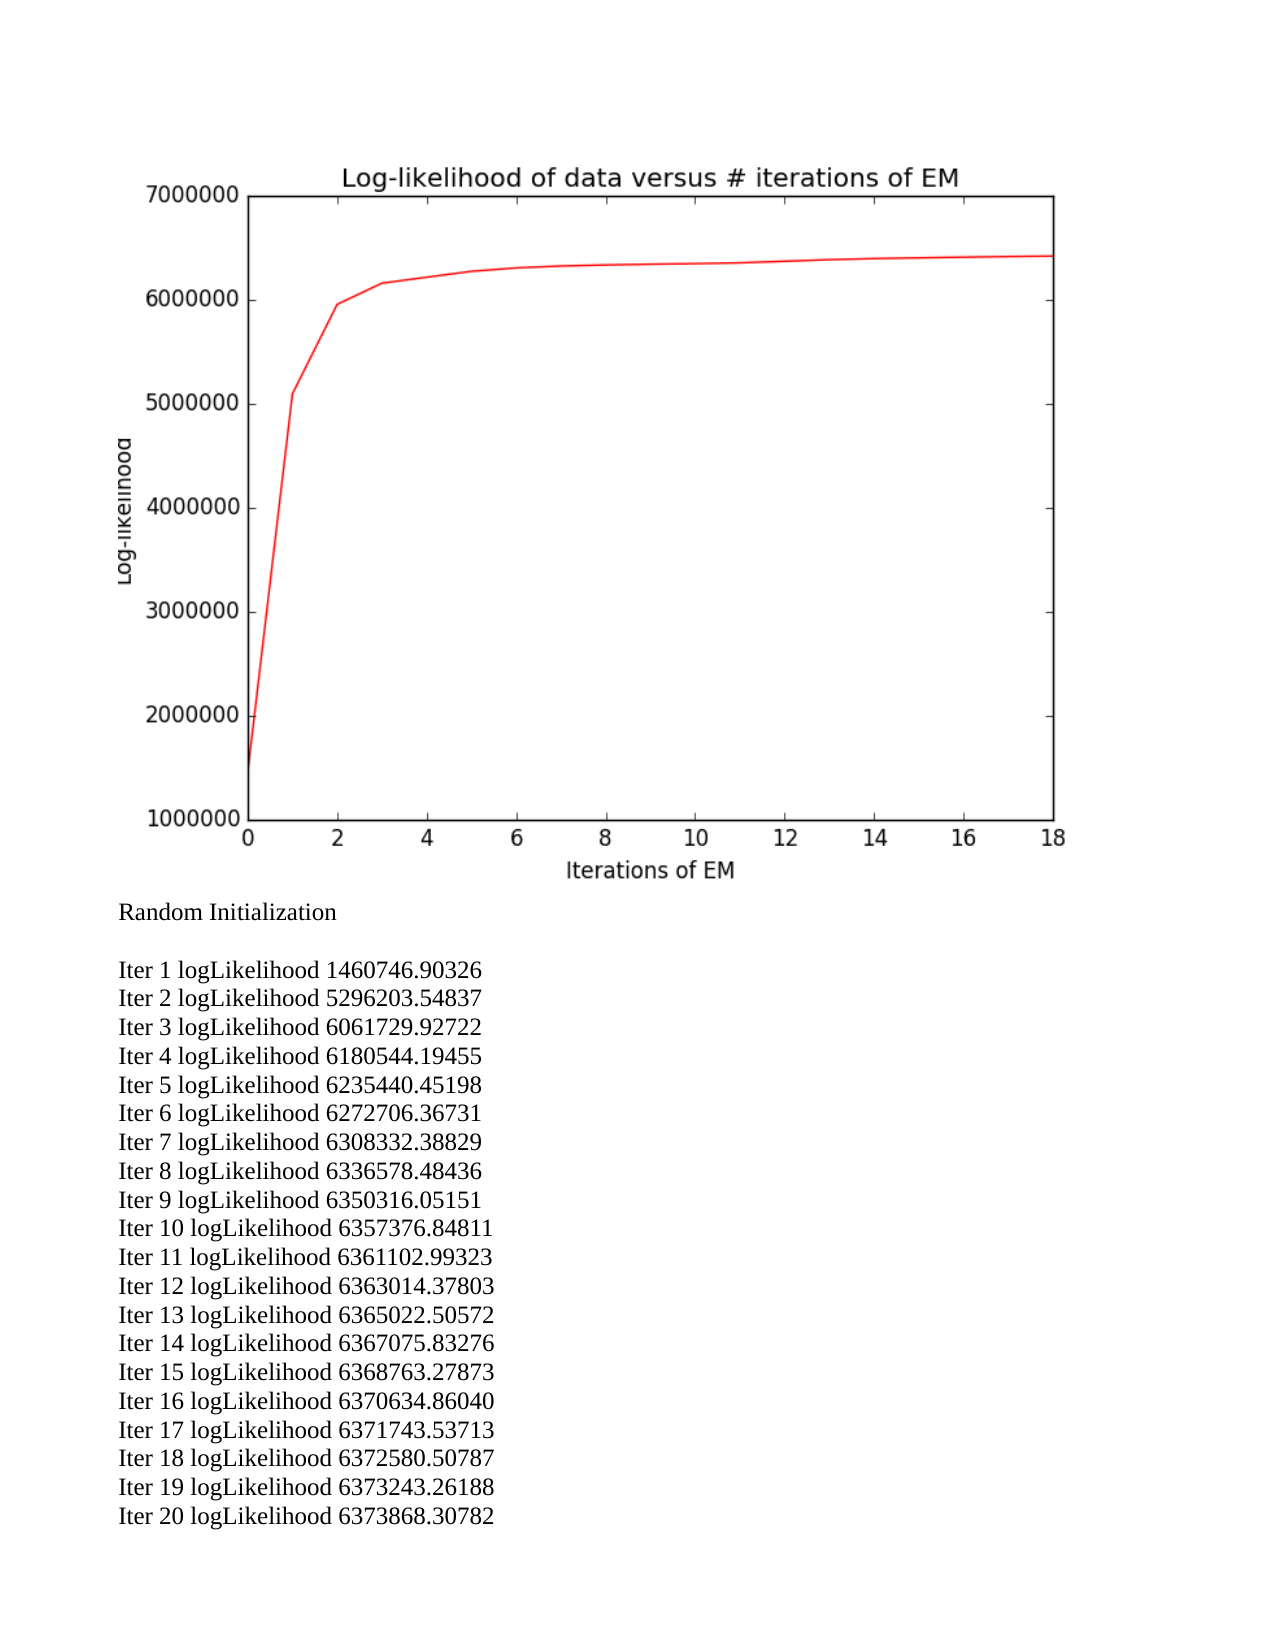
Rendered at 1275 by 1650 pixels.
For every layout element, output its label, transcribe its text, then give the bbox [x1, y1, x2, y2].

text Iter 9 logLikelihood 6350316.05151 [118, 1185, 1157, 1213]
text Iter 6 logLikelihood 6272706.36731 [118, 1098, 1157, 1127]
text Iter 17 logLikelihood 6371743.53713 [118, 1415, 1157, 1443]
text Iter 8 logLikelihood 6336578.48436 [118, 1156, 1157, 1185]
text Iter 20 logLikelihood 6373868.30782 [118, 1501, 1157, 1530]
text Iter 4 logLikelihood 6180544.19455 [118, 1041, 1157, 1070]
text Iter 5 logLikelihood 6235440.45198 [118, 1070, 1157, 1098]
picture [118, 118, 1157, 898]
text Iter 7 logLikelihood 6308332.38829 [118, 1127, 1157, 1156]
text Iter 10 logLikelihood 6357376.84811 [118, 1213, 1157, 1242]
text Iter 12 logLikelihood 6363014.37803 [118, 1271, 1157, 1300]
text Iter 13 logLikelihood 6365022.50572 [118, 1300, 1157, 1328]
text Iter 11 logLikelihood 6361102.99323 [118, 1242, 1157, 1271]
text Iter 16 logLikelihood 6370634.86040 [118, 1386, 1157, 1415]
text Iter 2 logLikelihood 5296203.54837 [118, 983, 1157, 1012]
text Random Initialization [118, 898, 1157, 926]
text Iter 3 logLikelihood 6061729.92722 [118, 1012, 1157, 1041]
text Iter 1 logLikelihood 1460746.90326 [118, 955, 1157, 983]
text Iter 18 logLikelihood 6372580.50787 [118, 1443, 1157, 1472]
text Iter 15 logLikelihood 6368763.27873 [118, 1357, 1157, 1386]
text Iter 19 logLikelihood 6373243.26188 [118, 1472, 1157, 1501]
text Iter 14 logLikelihood 6367075.83276 [118, 1328, 1157, 1357]
